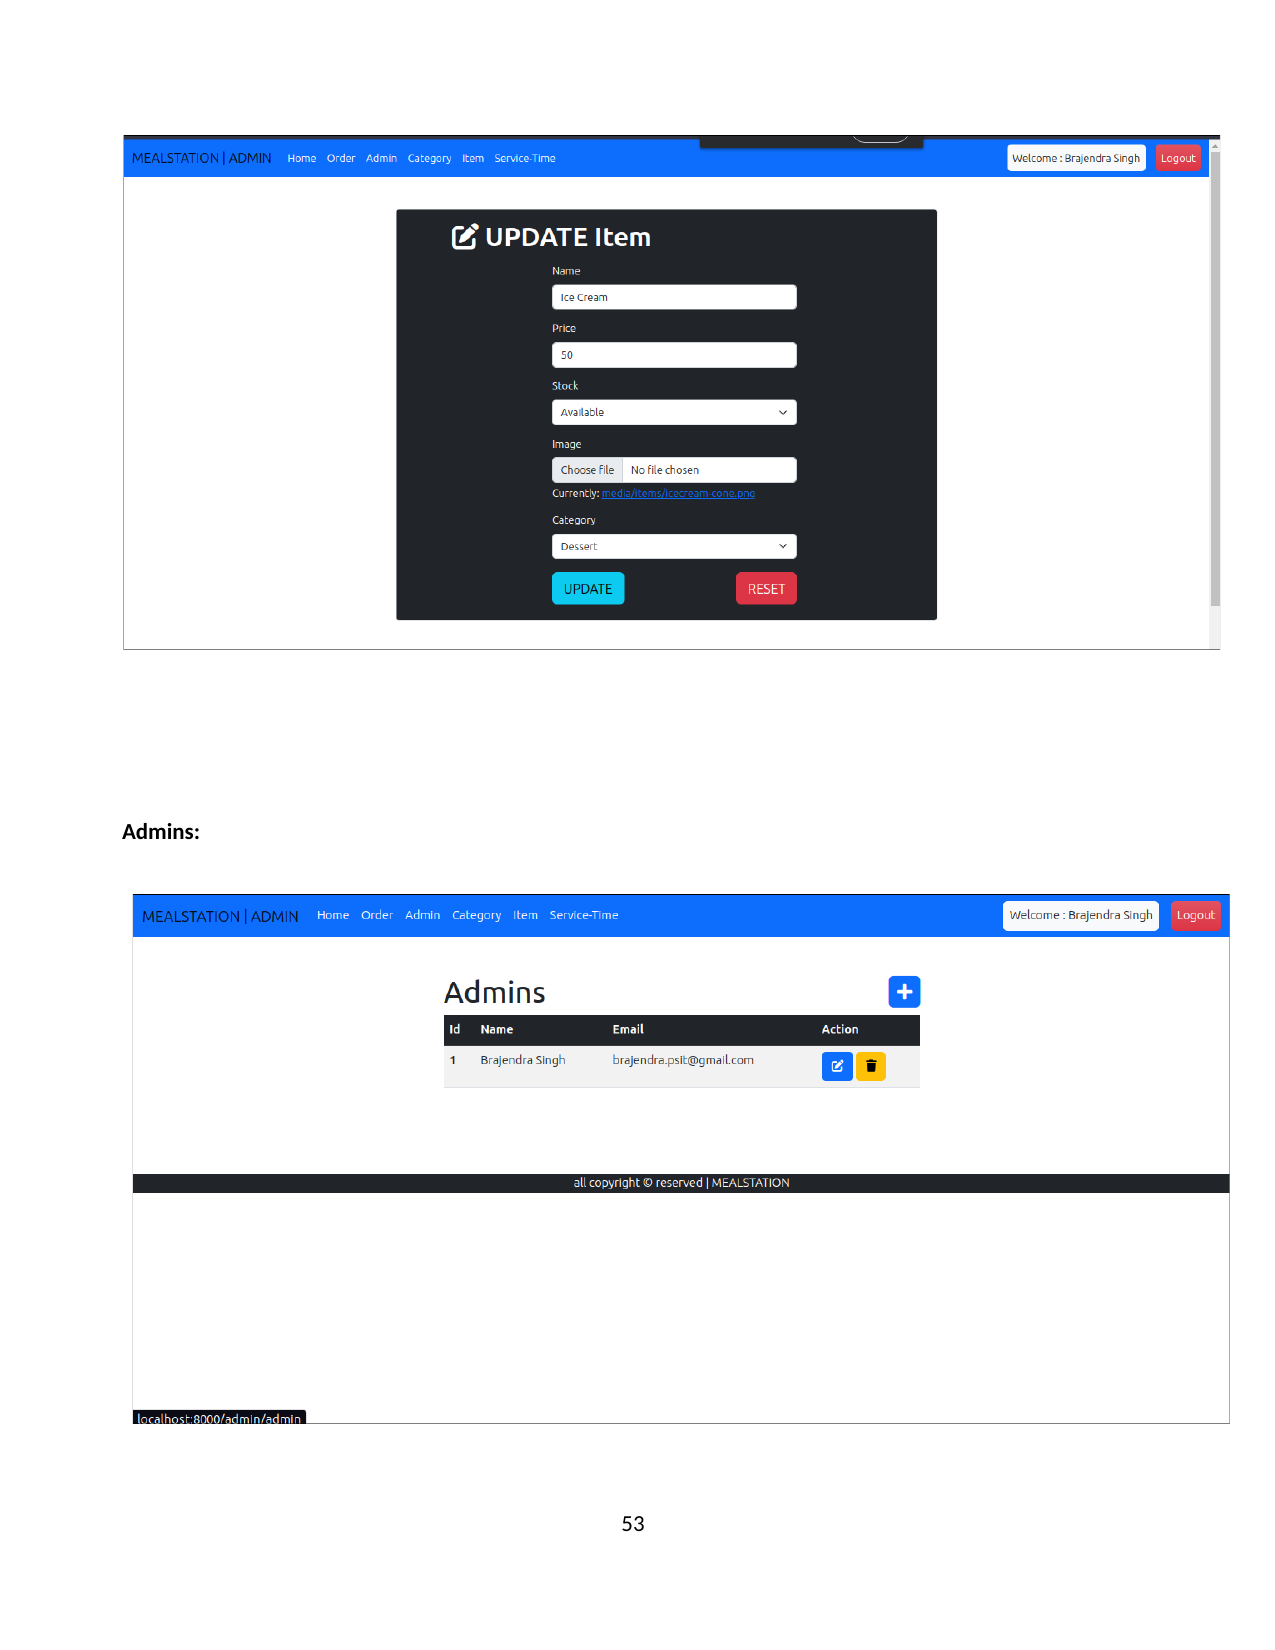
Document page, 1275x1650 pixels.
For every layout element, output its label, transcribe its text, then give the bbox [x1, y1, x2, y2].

text Admins: [122, 817, 1219, 845]
picture [132, 894, 1230, 1424]
picture [123, 135, 1221, 650]
